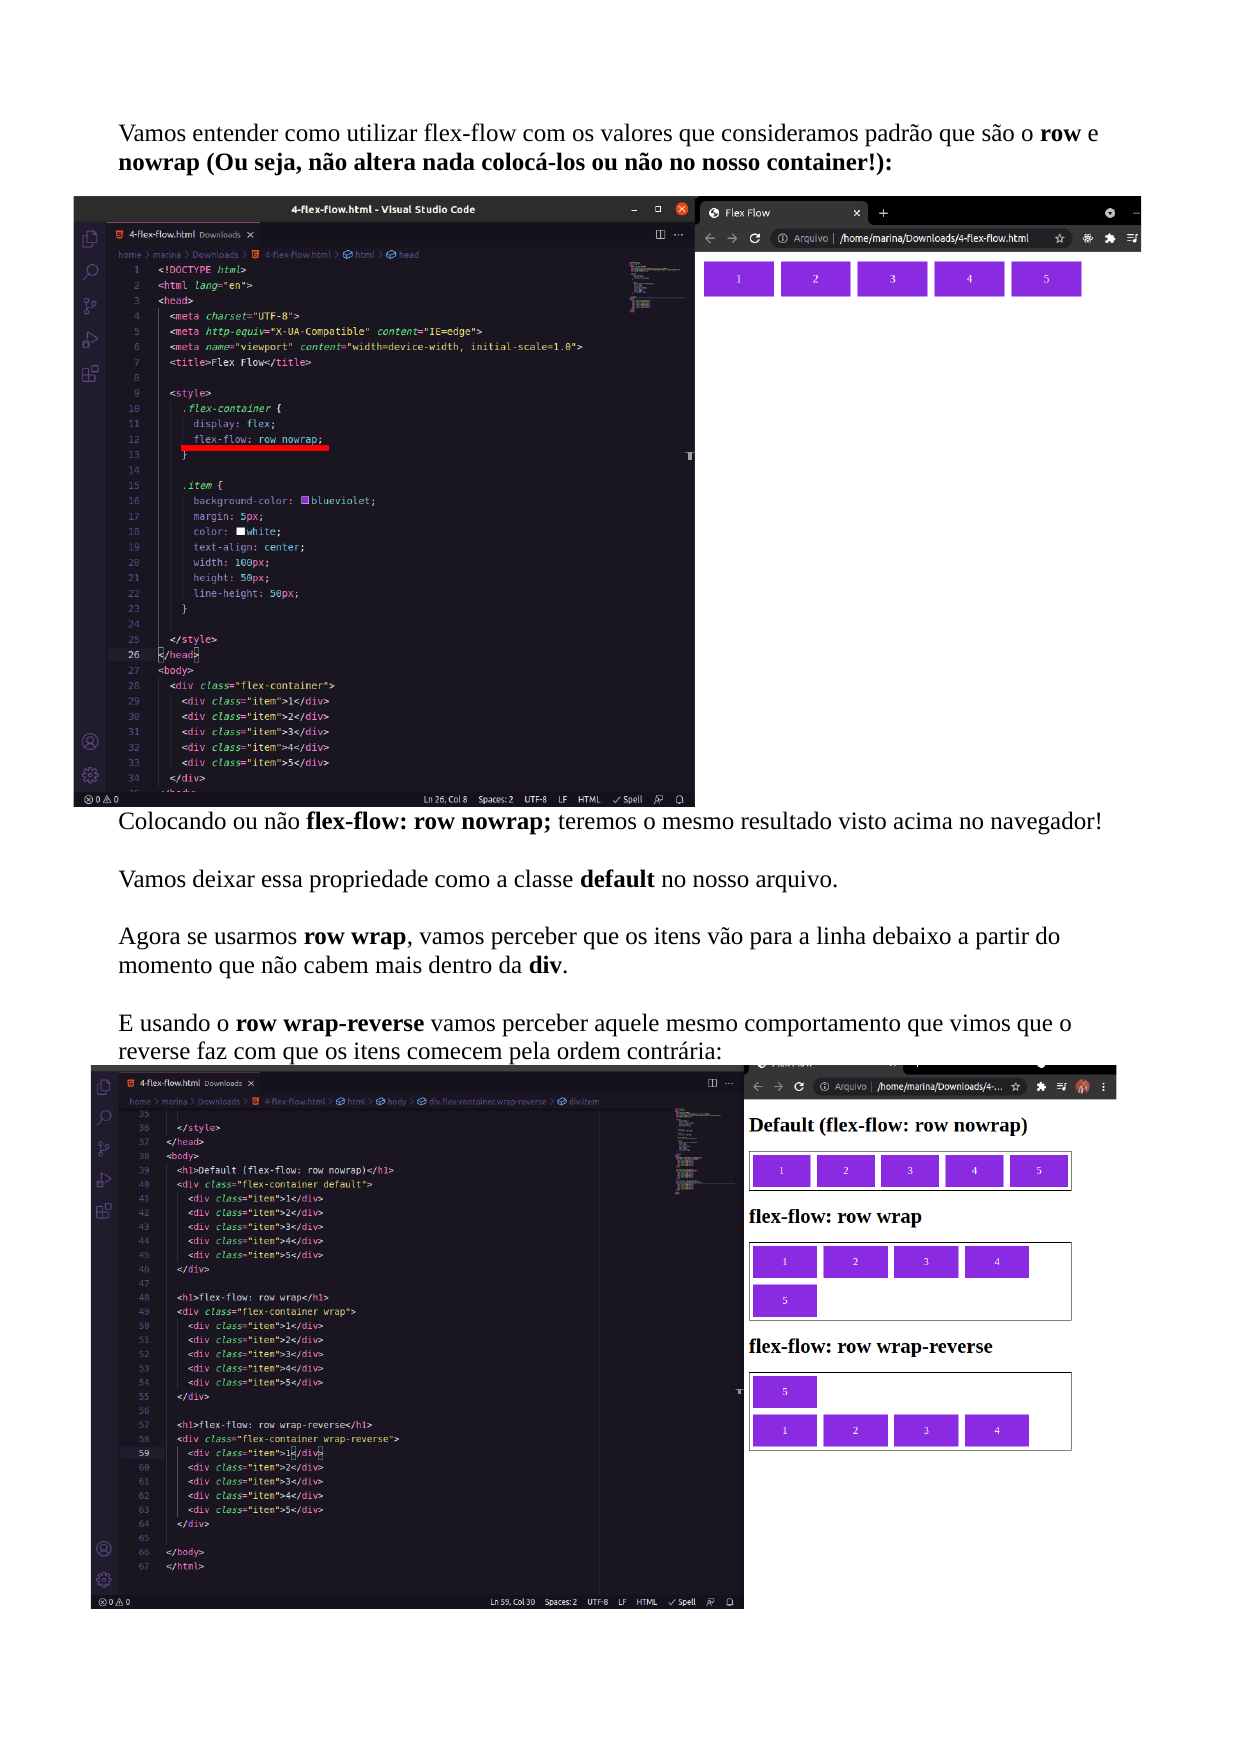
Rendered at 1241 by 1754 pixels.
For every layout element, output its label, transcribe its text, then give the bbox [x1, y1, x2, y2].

text [118, 176, 1122, 196]
picture [73, 196, 1142, 807]
text Vamos entender como utilizar flex-flow com os valores que consideramos padrão que são o row e nowrap (Ou seja, não altera nada colocá-los ou não no nosso container!): [118, 118, 1122, 176]
text Colocando ou não flex-flow: row nowrap; teremos o mesmo resultado visto acima no navegador! [118, 807, 1122, 835]
text Vamos deixar essa propriedade como a classe default no nosso arquivo. [118, 864, 1122, 893]
text Agora se usarmos row wrap, vamos perceber que os itens vão para a linha debaixo a partir do momento que não cabem mais dentro da div. [118, 921, 1122, 979]
picture [90, 1065, 1117, 1609]
text E usando o row wrap-reverse vamos perceber aquele mesmo comportamento que vimos que o reverse faz com que os itens comecem pela ordem contrária: [118, 1008, 1122, 1065]
